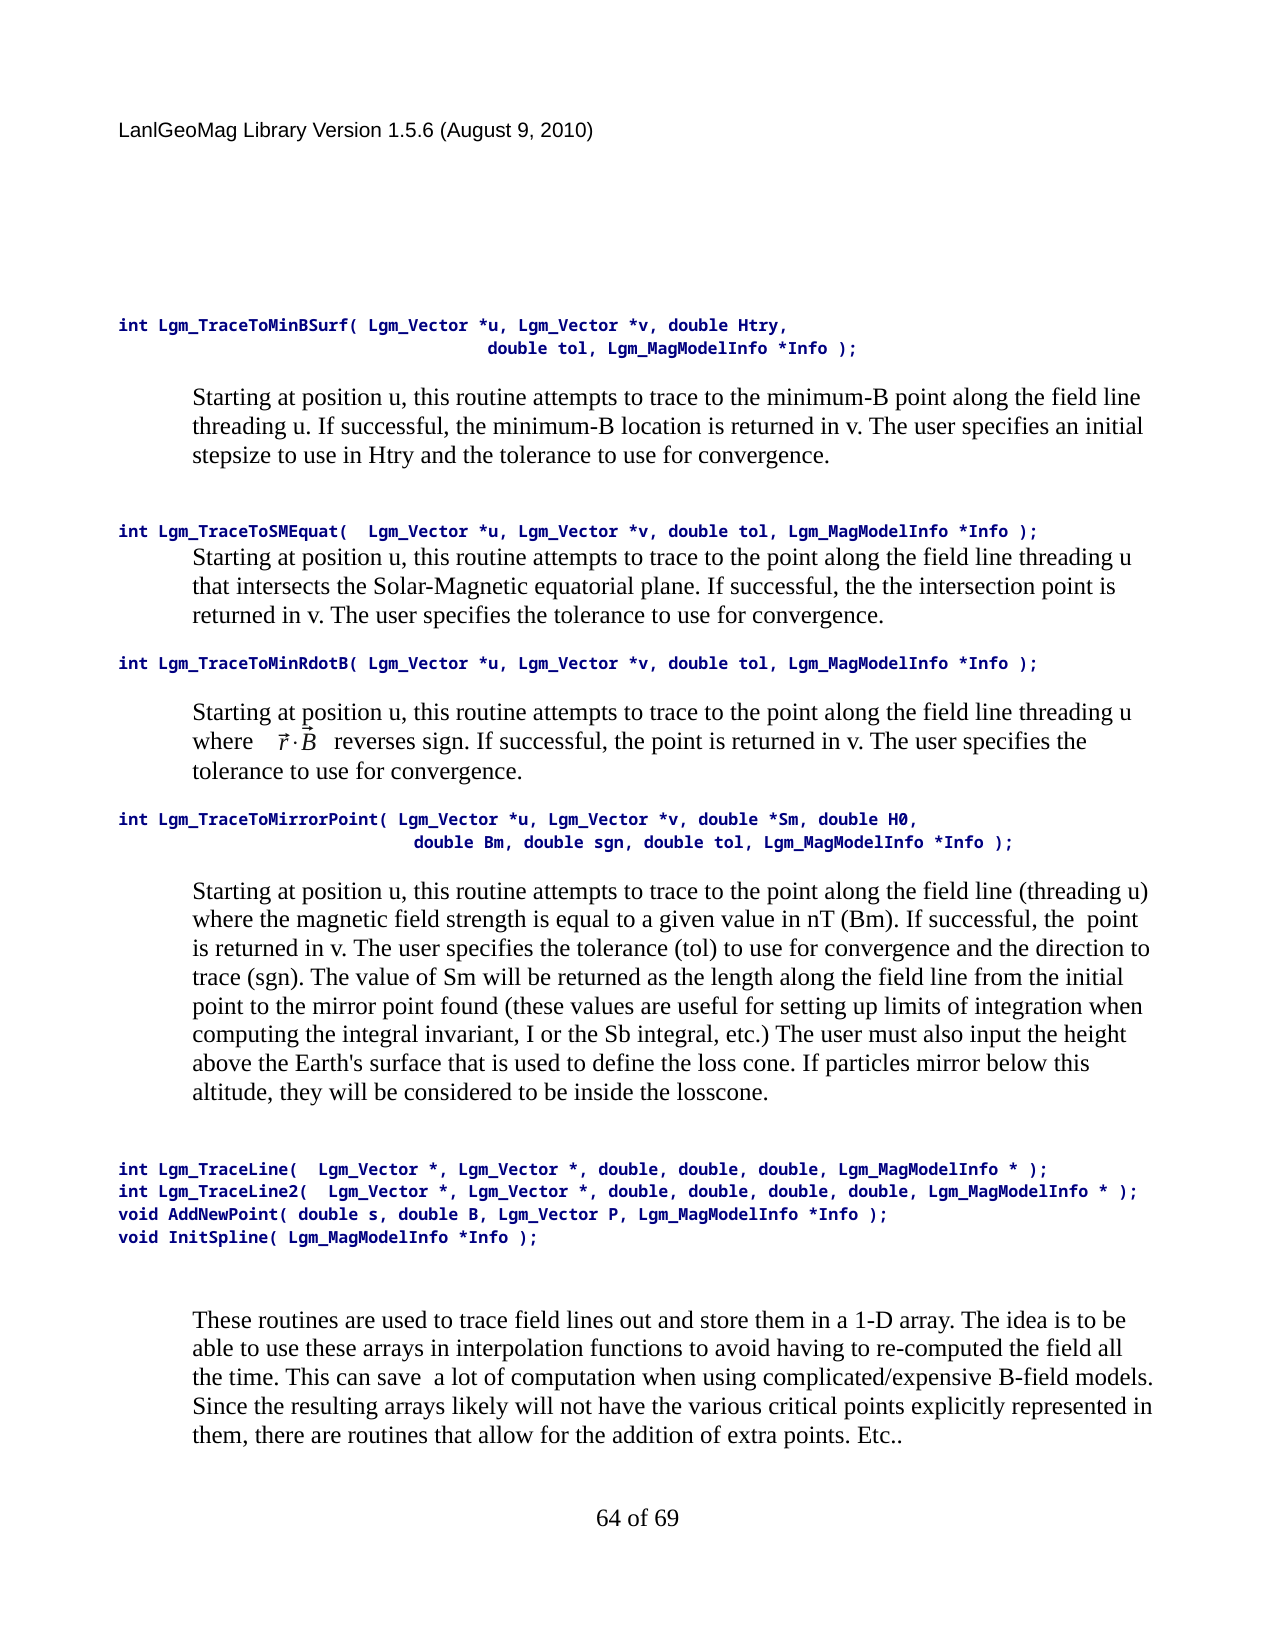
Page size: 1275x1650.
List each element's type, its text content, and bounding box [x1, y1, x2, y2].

text Starting at position u, this routine attempts to trace to the minimum-B point along the field line threading u. If successful, the minimum-B location is returned in v. The user specifies an initial stepsize to use in Htry and the tolerance to use for convergence. [192, 382, 1157, 468]
text int Lgm_TraceToMirrorPoint( Lgm_Vector *u, Lgm_Vector *v, double *Sm, double H0, [118, 808, 1157, 830]
text int Lgm_TraceToSMEquat( Lgm_Vector *u, Lgm_Vector *v, double tol, Lgm_MagModelInfo *Info ); [118, 519, 1157, 542]
text int Lgm_TraceToMinBSurf( Lgm_Vector *u, Lgm_Vector *v, double Htry, [118, 314, 1157, 337]
text Starting at position u, this routine attempts to trace to the point along the field line threading u that intersects the Solar-Magnetic equatorial plane. If successful, the the intersection point is returned in v. The user specifies the tolerance to use for convergence. [192, 542, 1157, 628]
text void InitSpline( Lgm_MagModelInfo *Info ); [118, 1225, 1157, 1248]
text double Bm, double sgn, double tol, Lgm_MagModelInfo *Info ); [118, 830, 1157, 853]
text Starting at position u, this routine attempts to trace to the point along the field line (threading u) where the magnetic field strength is equal to a given value in nT (Bm). If successful, the point is returned in v. The user specifies the tolerance (tol) to use for convergence and the direction to trace (sgn). The value of Sm will be returned as the length along the field line from the initial point to the mirror point found (these values are useful for setting up limits of integration when computing the integral invariant, I or the Sb integral, etc.) The user must also input the height above the Earth's surface that is used to define the loss cone. If particles mirror below this altitude, they will be considered to be inside the losscone. [192, 876, 1157, 1106]
text Starting at position u, this routine attempts to trace to the point along the field line threading u where reverses sign. If successful, the point is returned in v. The user specifies the tolerance to use for convergence. [192, 697, 1157, 785]
text double tol, Lgm_MagModelInfo *Info ); [118, 337, 1157, 359]
text int Lgm_TraceToMinRdotB( Lgm_Vector *u, Lgm_Vector *v, double tol, Lgm_MagModelInfo *Info ); [118, 651, 1157, 674]
text int Lgm_TraceLine( Lgm_Vector *, Lgm_Vector *, double, double, double, Lgm_MagModelInfo * ); [118, 1157, 1157, 1180]
text int Lgm_TraceLine2( Lgm_Vector *, Lgm_Vector *, double, double, double, double, Lgm_MagModelInfo * ); [118, 1180, 1157, 1203]
text void AddNewPoint( double s, double B, Lgm_Vector P, Lgm_MagModelInfo *Info ); [118, 1203, 1157, 1225]
text These routines are used to trace field lines out and store them in a 1-D array. The idea is to be able to use these arrays in interpolation functions to avoid having to re-computed the field all the time. This can save a lot of computation when using complicated/expensive B-field models. Since the resulting arrays likely will not have the various critical points explicitly represented in them, there are routines that allow for the addition of extra points. Etc.. [192, 1305, 1157, 1448]
